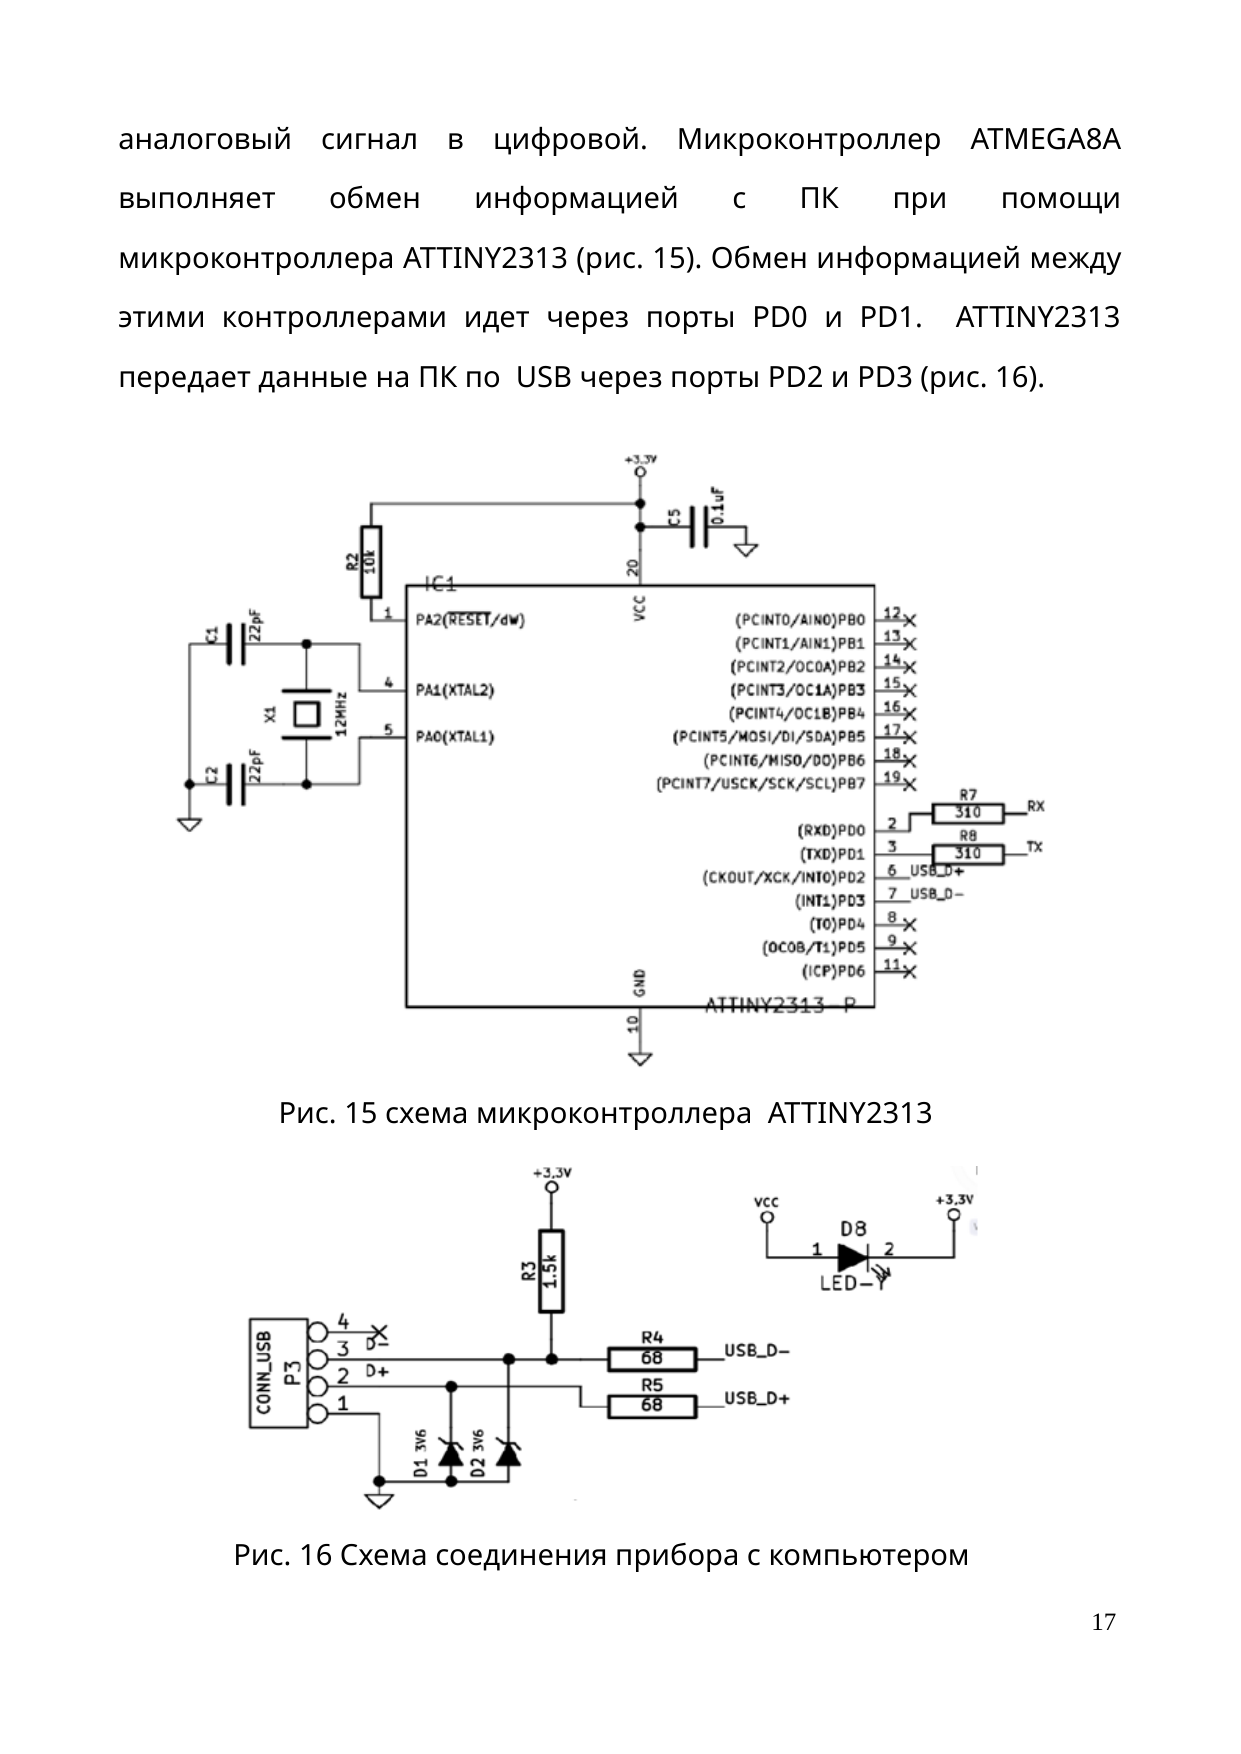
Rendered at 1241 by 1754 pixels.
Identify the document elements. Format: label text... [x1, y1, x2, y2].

table_header [979, 1166, 1104, 1535]
table_header [107, 449, 165, 1093]
table_header [1046, 449, 1104, 1093]
table_cell Рис. 15 схема микроконтроллера ATTINY2313 [107, 1093, 1104, 1132]
table_header [107, 1166, 232, 1535]
text аналоговый сигнал в цифровой. Микроконтроллер ATMEGA8A выполняет обмен информацией с ПК при помощи микроконтроллера ATTINY2313 (рис. 15). Обмен информацией между этими контроллерами идет через порты PD0 и PD1. ATTINY2313 передает данные на ПК по USB через порты PD2 и PD3 (рис. 16). [118, 118, 1122, 396]
table_cell Рис. 16 Схема соединения прибора с компьютером [107, 1535, 1104, 1574]
